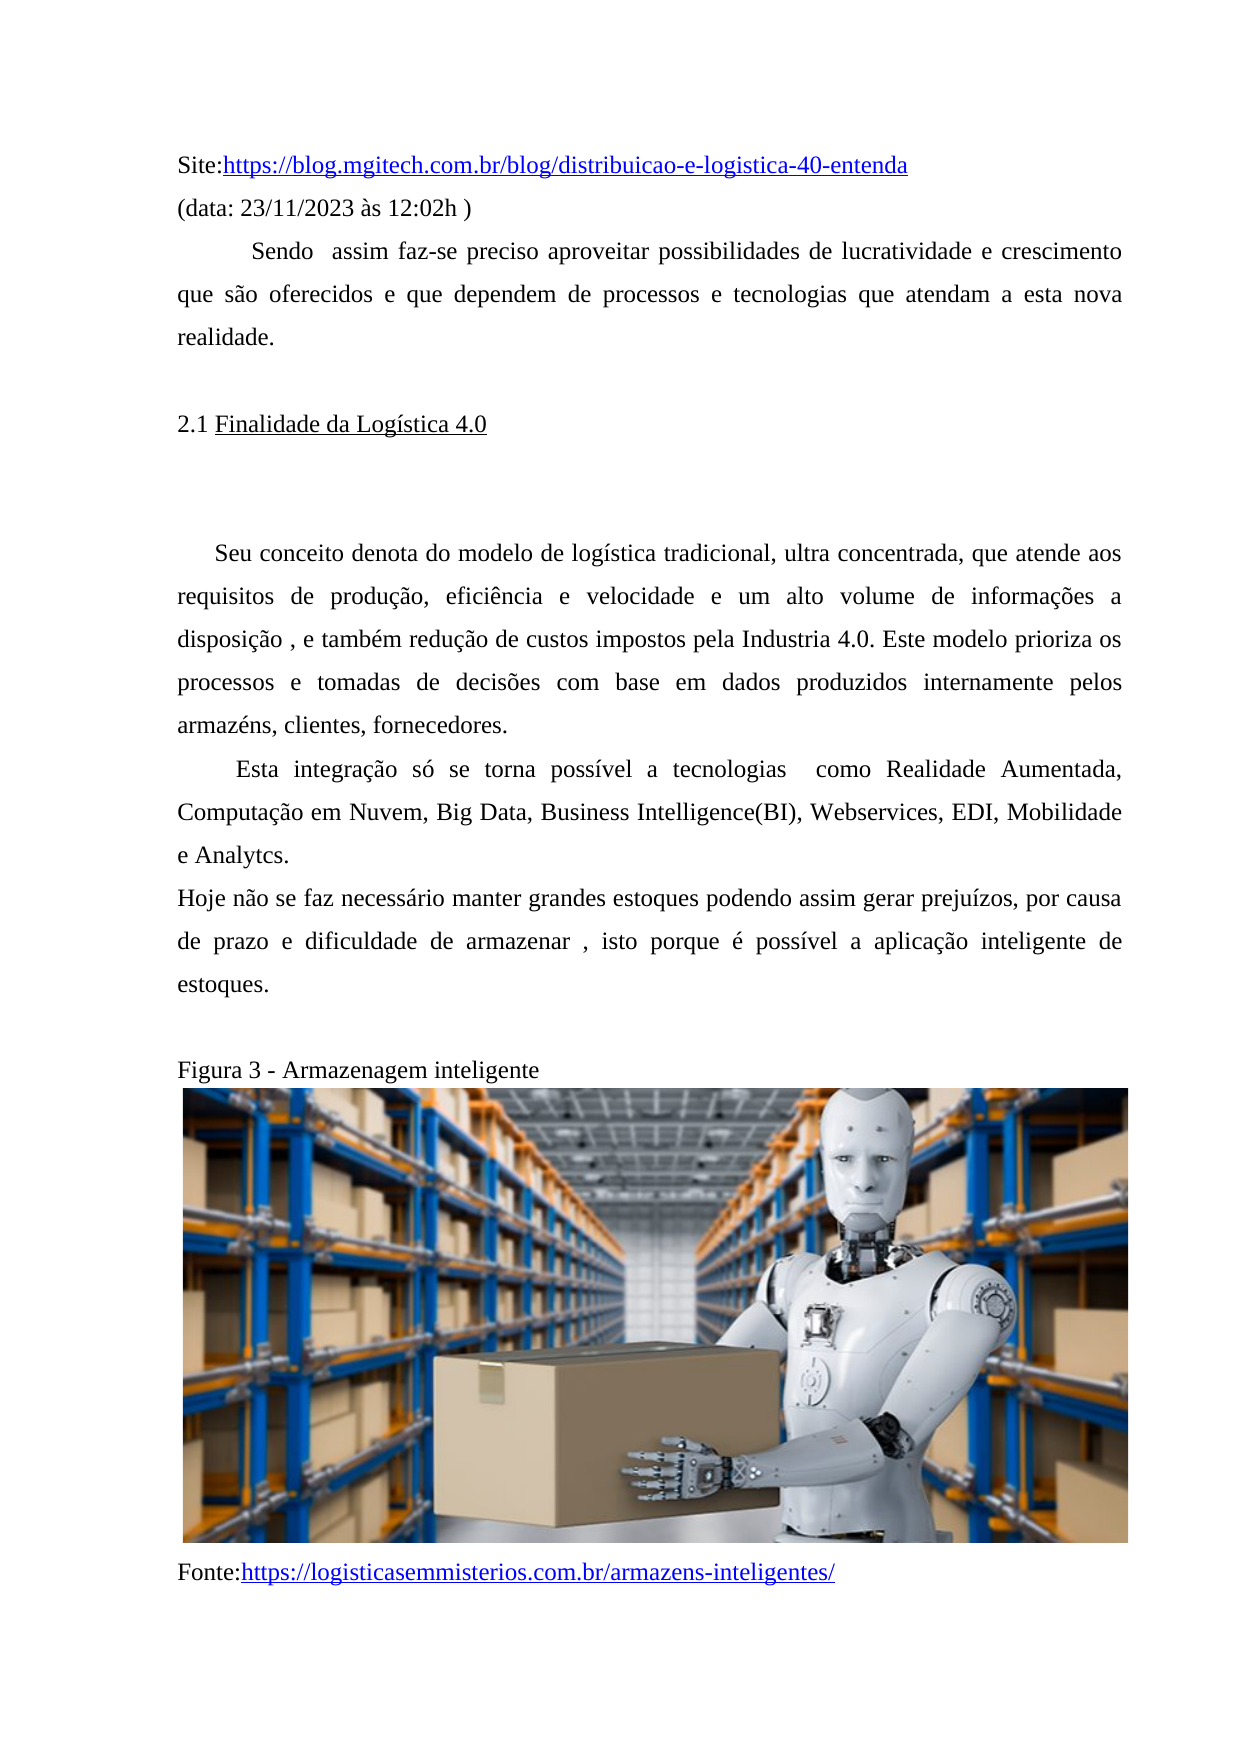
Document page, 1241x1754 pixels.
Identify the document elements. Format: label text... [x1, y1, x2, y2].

picture [182, 1088, 1129, 1543]
text Site:https://blog.mgitech.com.br/blog/distribuicao-e-logistica-40-entenda [177, 150, 1123, 179]
text (data: 23/11/2023 às 12:02h ) [177, 193, 1123, 222]
text Esta integração só se torna possível a tecnologias como Realidade Aumentada, Computação em Nuvem, Big Data, Business Intelligence(BI), Webservices, EDI, Mobilidade e Analytcs. [177, 754, 1123, 869]
text Hoje não se faz necessário manter grandes estoques podendo assim gerar prejuízos, por causa de prazo e dificuldade de armazenar , isto porque é possível a aplicação inteligente de estoques. [177, 883, 1123, 998]
text Figura 3 - Armazenagem inteligente [177, 1056, 1123, 1084]
text 2.1 Finalidade da Logística 4.0 [177, 409, 1123, 437]
text Seu conceito denota do modelo de logística tradicional, ultra concentrada, que atende aos requisitos de produção, eficiência e velocidade e um alto volume de informações a disposição , e também redução de custos impostos pela Industria 4.0. Este modelo prioriza os processos e tomadas de decisões com base em dados produzidos internamente pelos armazéns, clientes, fornecedores. [177, 538, 1123, 739]
text Sendo assim faz-se preciso aproveitar possibilidades de lucratividade e crescimento que são oferecidos e que dependem de processos e tecnologias que atendam a esta nova realidade. [177, 236, 1123, 351]
text Fonte:https://logisticasemmisterios.com.br/armazens-inteligentes/ [177, 1099, 1123, 1586]
